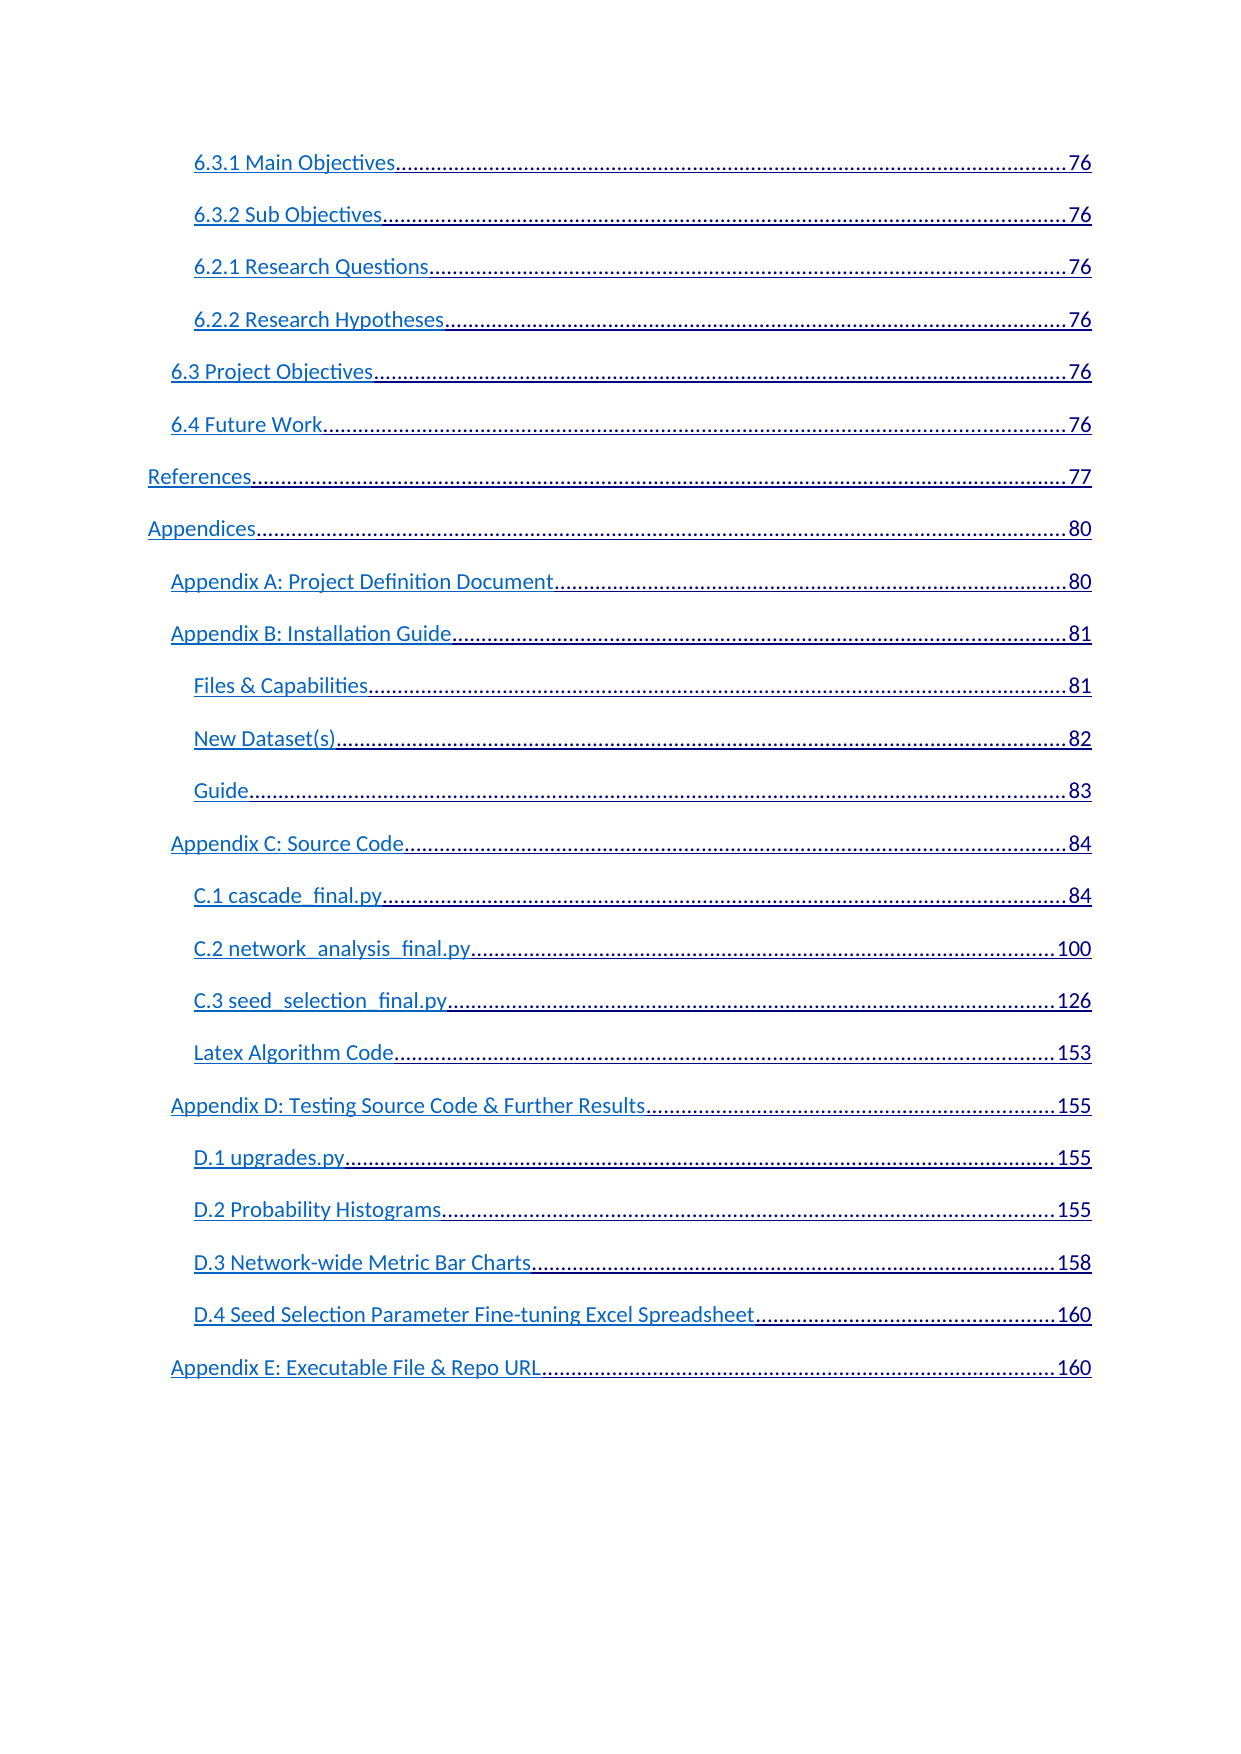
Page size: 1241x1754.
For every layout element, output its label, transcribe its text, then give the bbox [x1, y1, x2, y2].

text C.3 seed_selection_final.py 126 [193, 986, 1092, 1010]
text D.4 Seed Selection Parameter Fine-tuning Excel Spreadsheet 160 [193, 1300, 1092, 1324]
text D.1 upgrades.py 155 [193, 1143, 1092, 1167]
text Guide 83 [193, 776, 1092, 801]
text New Dataset(s) 82 [193, 724, 1092, 748]
text Files & Capabilities 81 [193, 672, 1092, 696]
text Appendix D: Testing Source Code & Further Results 155 [171, 1091, 1092, 1115]
text References 77 [148, 462, 1092, 486]
text Appendices 80 [148, 514, 1092, 539]
text C.1 cascade_final.py 84 [193, 881, 1092, 905]
text C.2 network_analysis_final.py 100 [193, 934, 1092, 958]
text Appendix B: Installation Guide 81 [171, 619, 1092, 643]
text 6.2.2 Research Hypotheses 76 [193, 305, 1092, 329]
text Latex Algorithm Code 153 [193, 1038, 1092, 1063]
text 6.3.1 Main Objectives 76 [193, 148, 1092, 172]
text 6.3 Project Objectives 76 [171, 357, 1092, 381]
text 6.3.2 Sub Objectives 76 [193, 200, 1092, 224]
text Appendix E: Executable File & Repo URL 160 [171, 1353, 1092, 1377]
text D.2 Probability Histograms 155 [193, 1196, 1092, 1220]
text D.3 Network-wide Metric Bar Charts 158 [193, 1248, 1092, 1272]
text Appendix A: Project Definition Document 80 [171, 567, 1092, 591]
text Appendix C: Source Code 84 [171, 829, 1092, 853]
text 6.4 Future Work 76 [171, 410, 1092, 434]
text 6.2.1 Research Questions 76 [193, 252, 1092, 277]
